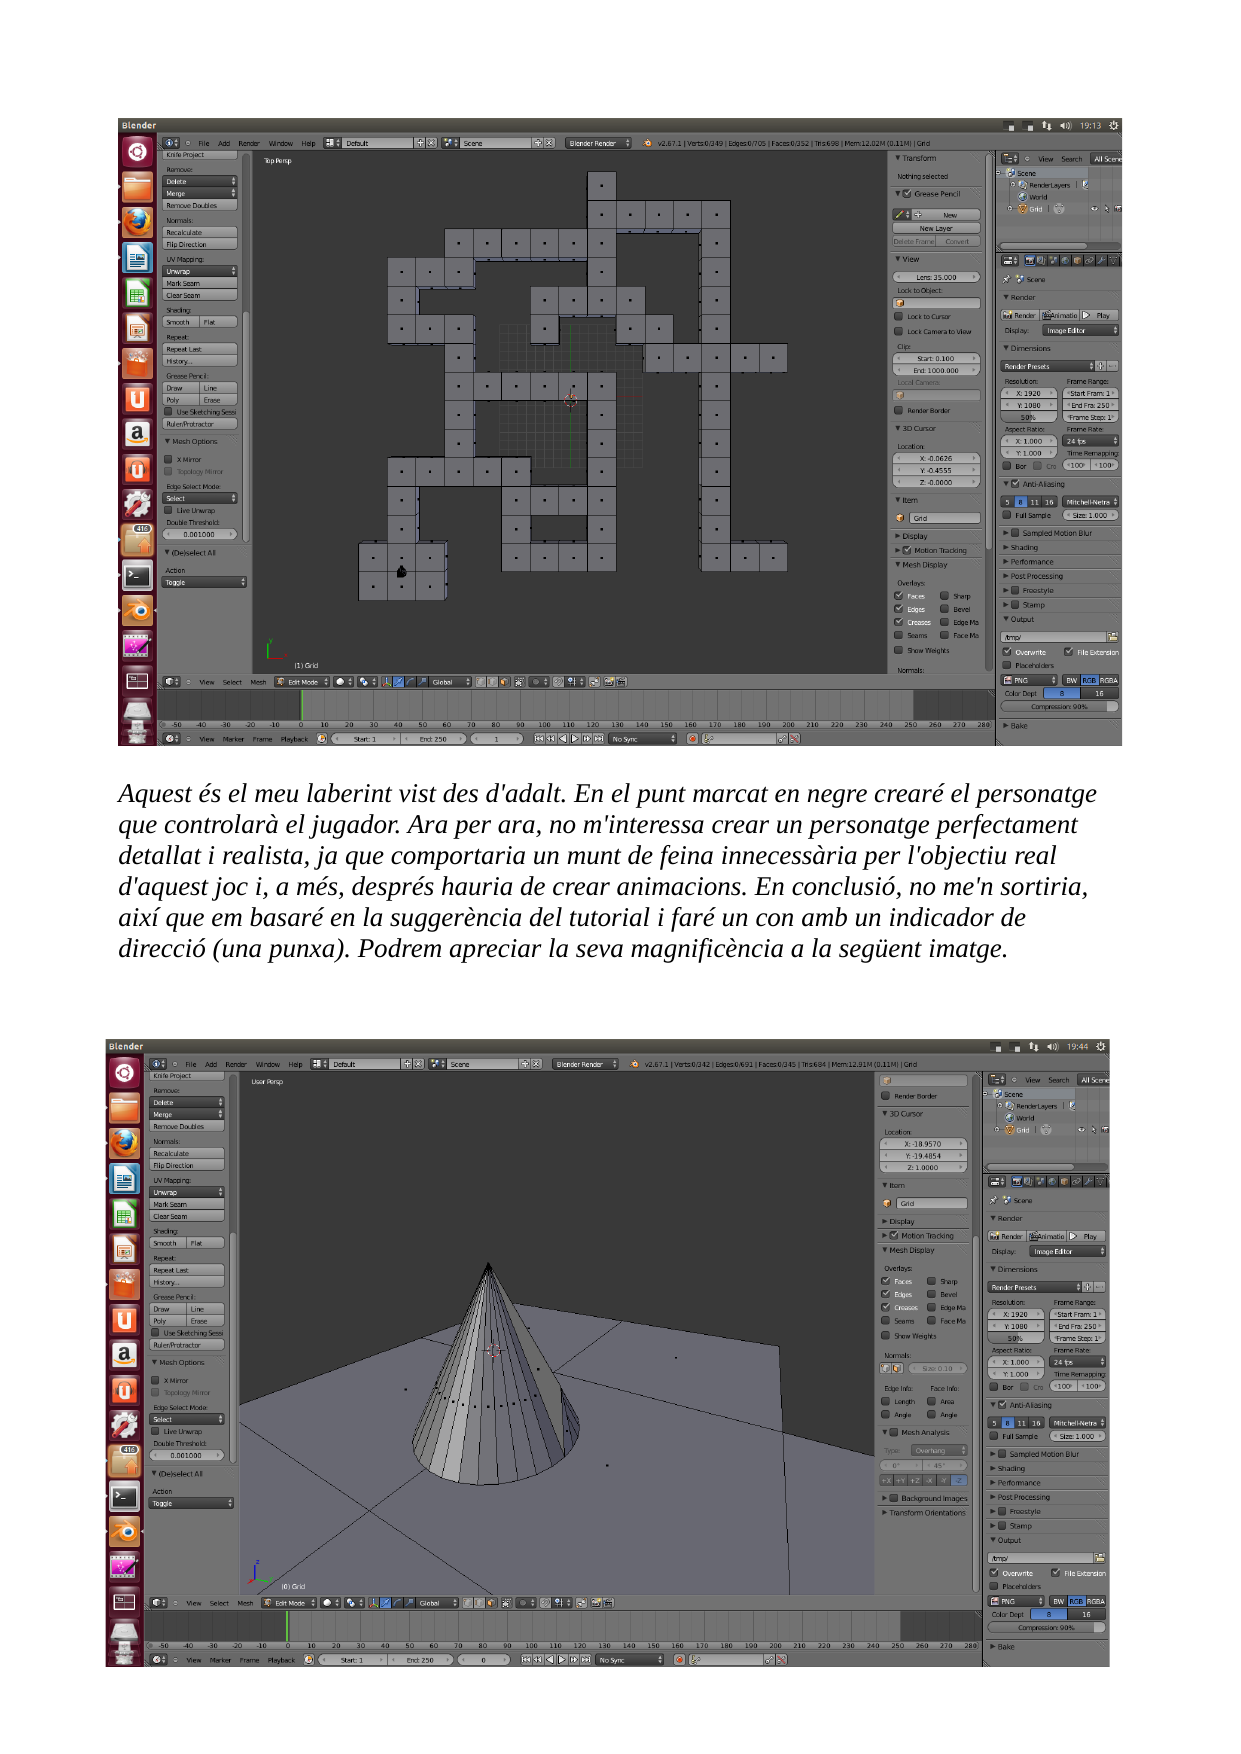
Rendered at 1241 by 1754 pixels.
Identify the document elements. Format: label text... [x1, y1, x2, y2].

text Aquest és el meu laberint vist des d'adalt. En el punt marcat en negre crearé el personatge que controlarà el jugador. Ara per ara, no m'interessa crear un personatge perfectament detallat i realista, ja que comportaria un munt de feina innecessària per l'objectiu real d'aquest joc i, a més, després hauria de crear animacions. En conclusió, no me'n sortiria, així que em basaré en la suggerència del tutorial i faré un con amb un indicador de direcció (una punxa). Podrem apreciar la seva magnificència a la següent imatge. [118, 777, 1122, 963]
picture [118, 118, 1123, 746]
picture [105, 1039, 1110, 1667]
